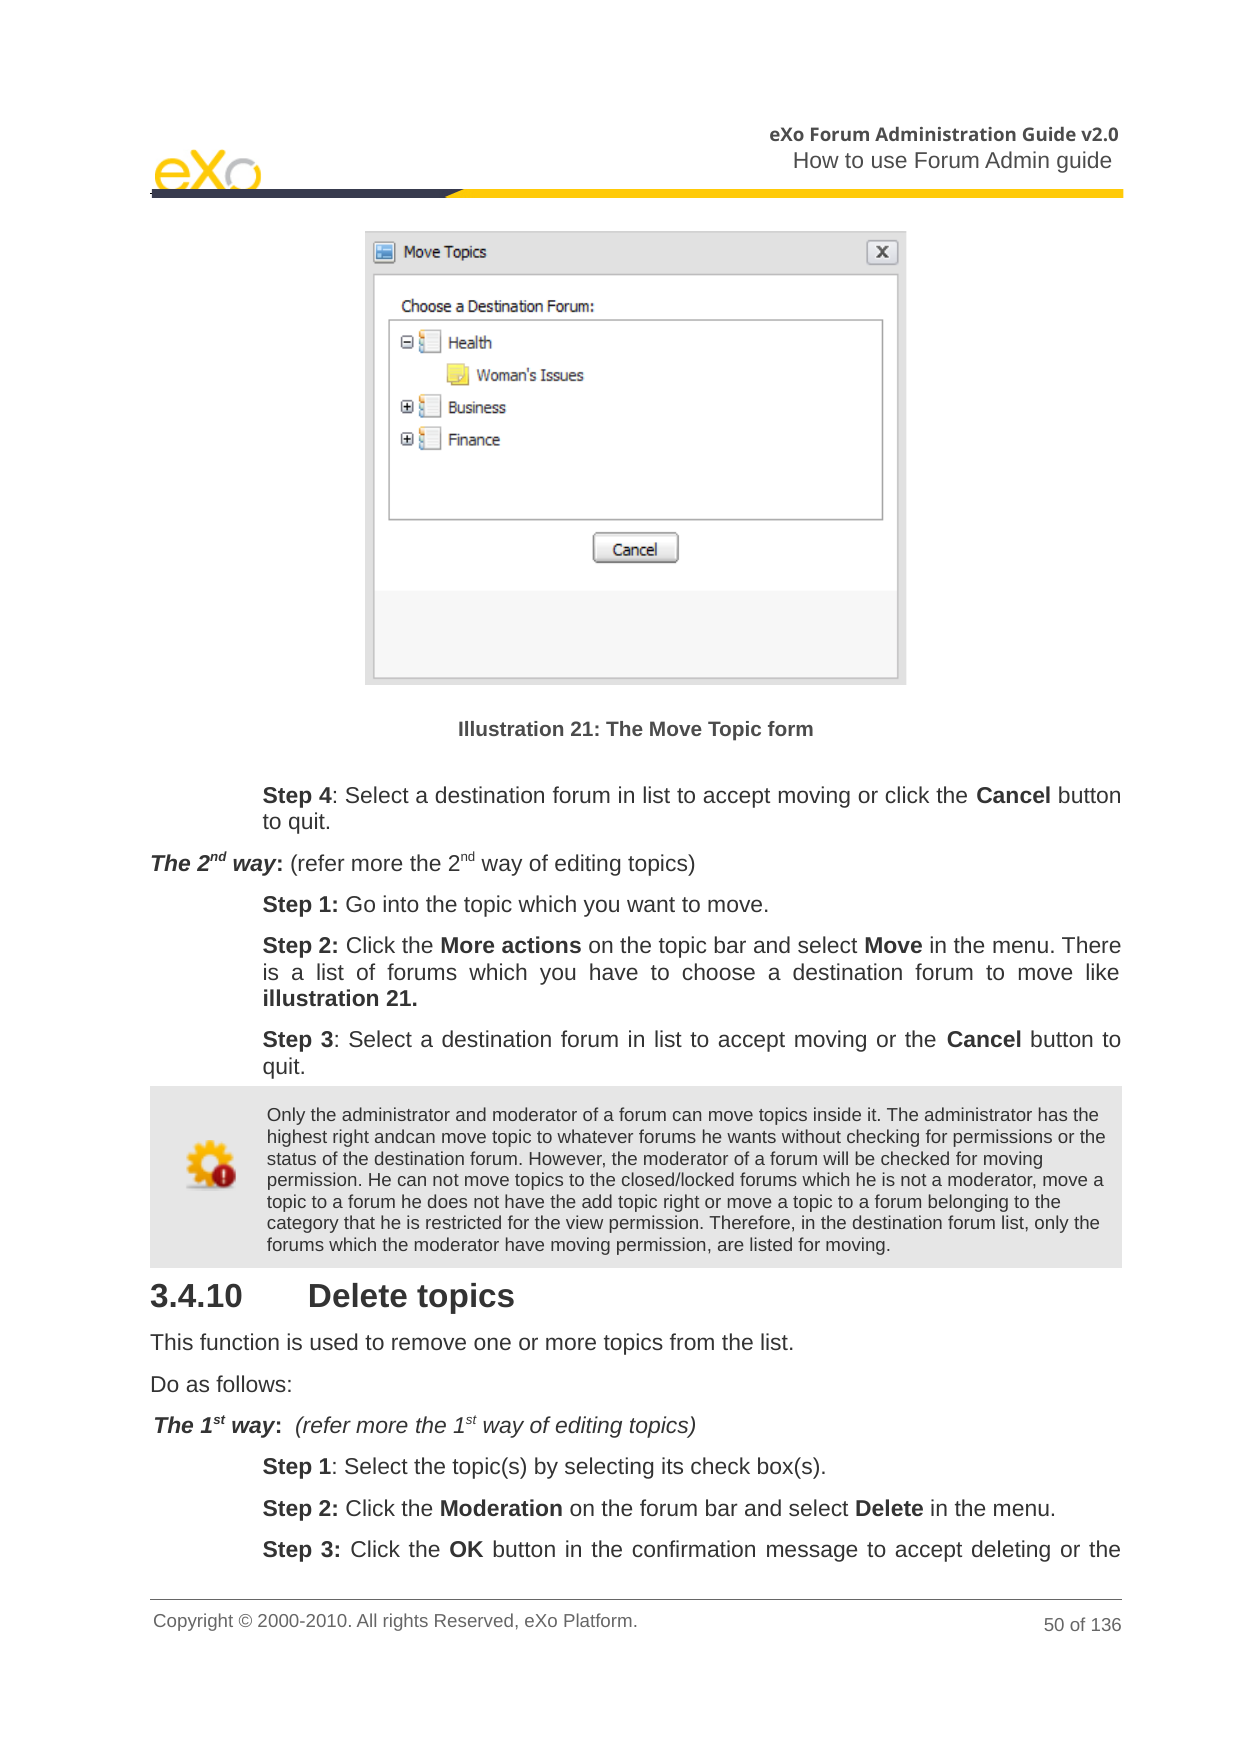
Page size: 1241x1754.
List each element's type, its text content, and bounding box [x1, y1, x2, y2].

picture [151, 149, 1124, 198]
list Illustration 21: The Move Topic form [360, 298, 911, 740]
text The 2nd way: (refer more the 2nd way of editing topics) [150, 849, 1122, 876]
list Step 1: Go into the topic which you want to move. [225, 891, 1122, 917]
text This function is used to remove one or more topics from the list. [150, 1329, 1122, 1356]
list Step 4: Select a destination forum in list to accept moving or click the Cancel button to quit. [225, 782, 1122, 834]
table_header [150, 1086, 261, 1268]
picture [185, 1140, 236, 1191]
list The 1st way: (refer more the 1st way of editing topics) [116, 1412, 1122, 1438]
list Step 1: Select the topic(s) by selecting its check box(s). [225, 1453, 1122, 1480]
list Step 2: Click the Moderation on the forum bar and select Delete in the menu. [225, 1495, 1122, 1521]
list Step 2: Click the More actions on the topic bar and select Move in the menu. There is a list of forums which you have to choose a destination forum to move like illustration 21. [225, 932, 1122, 1011]
picture [365, 231, 907, 685]
table_header Only the administrator and moderator of a forum can move topics inside it. The administrator has the highest right andcan move topic to whatever forums he wants without checking for permissions or the status of the destination forum. However, the moderator of a forum will be checked for moving permission. He can not move topics to the closed/locked forums which he is not a moderator, move a topic to a forum he does not have the add topic right or move a topic to a forum belonging to the category that he is restricted for the view permission. Therefore, in the destination forum list, only the forums which the moderator have moving permission, are listed for moving. [261, 1086, 1122, 1268]
subtitle Delete topics [150, 1276, 1122, 1314]
text Do as follows: [150, 1371, 1122, 1397]
list Step 3: Click the OK button in the confirmation message to accept deleting or the [225, 1536, 1122, 1562]
list Step 3: Select a destination forum in list to accept moving or the Cancel button to quit. [225, 1026, 1122, 1079]
